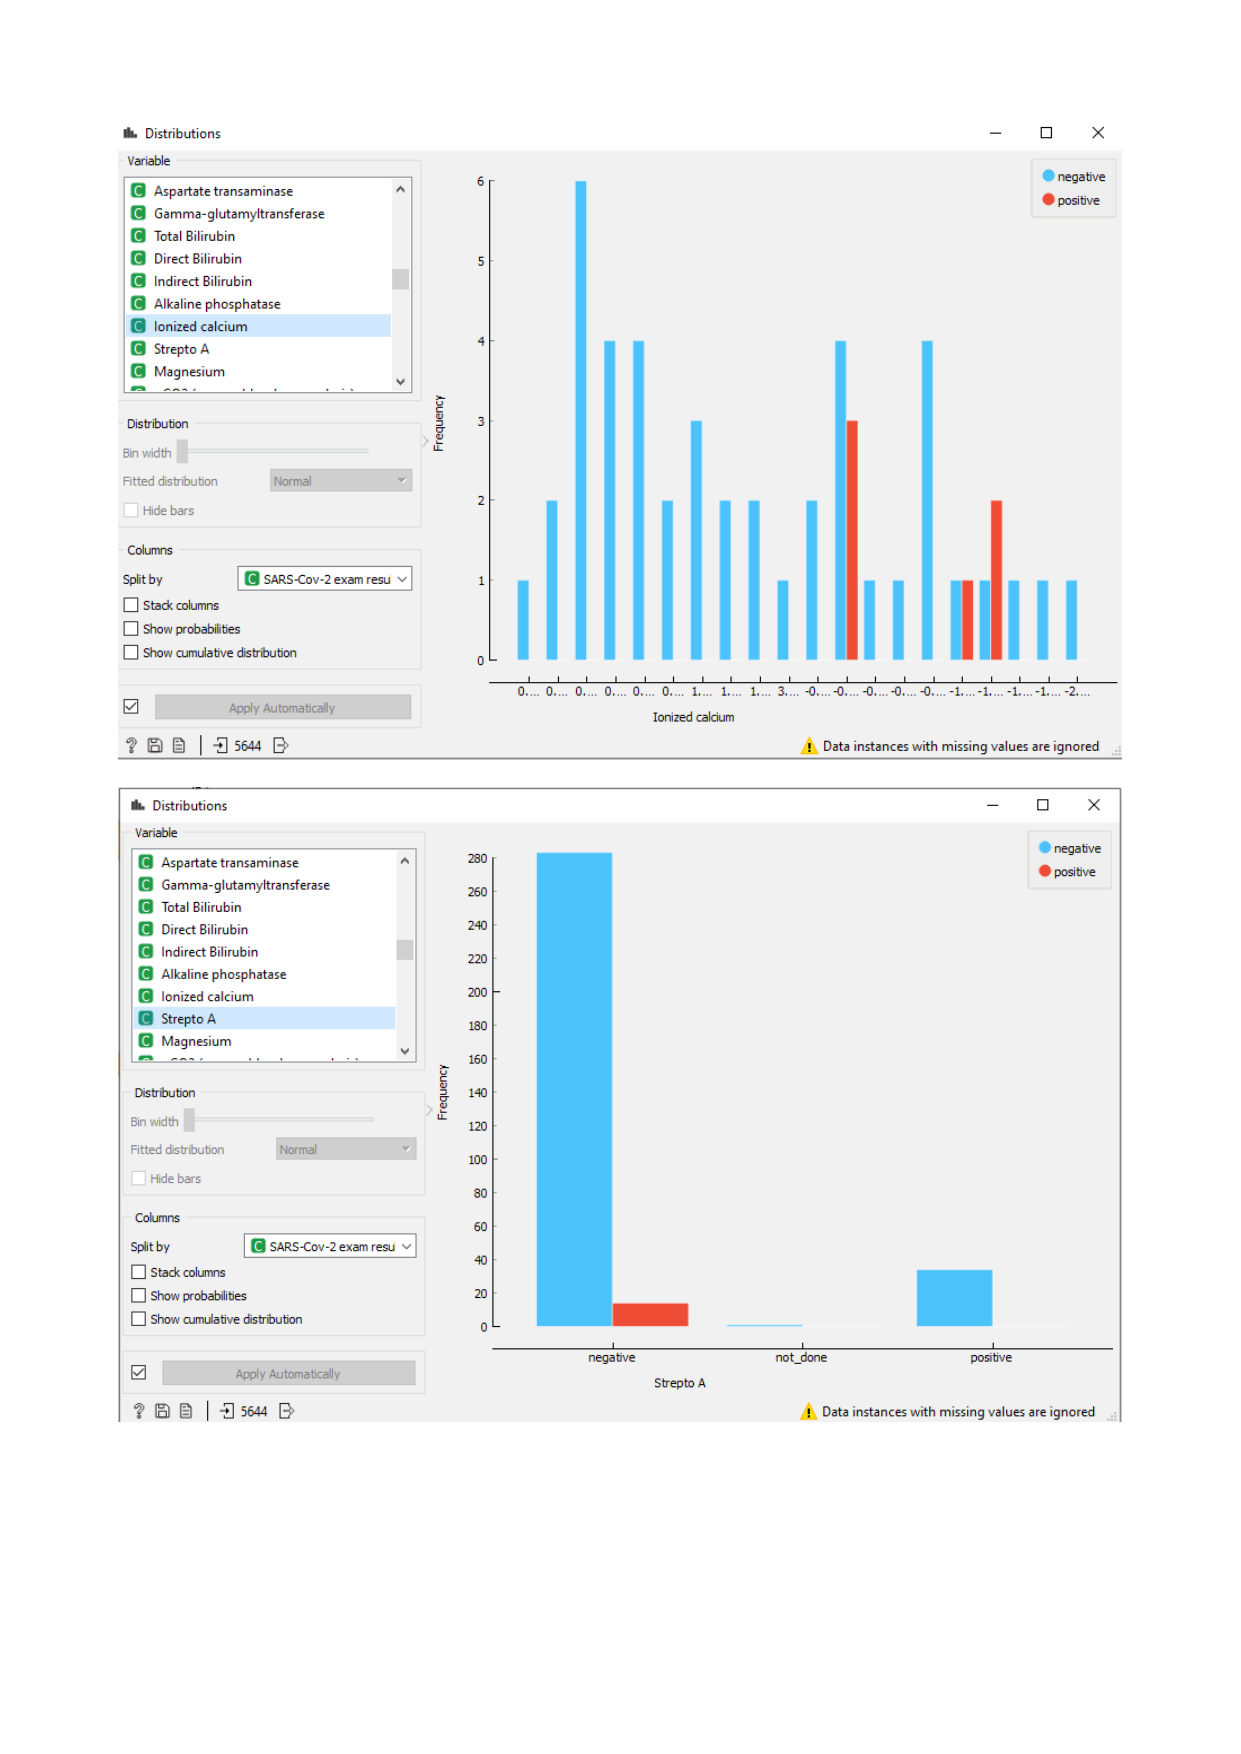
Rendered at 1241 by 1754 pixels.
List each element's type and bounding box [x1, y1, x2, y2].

picture [118, 787, 1122, 1422]
picture [118, 118, 1122, 760]
